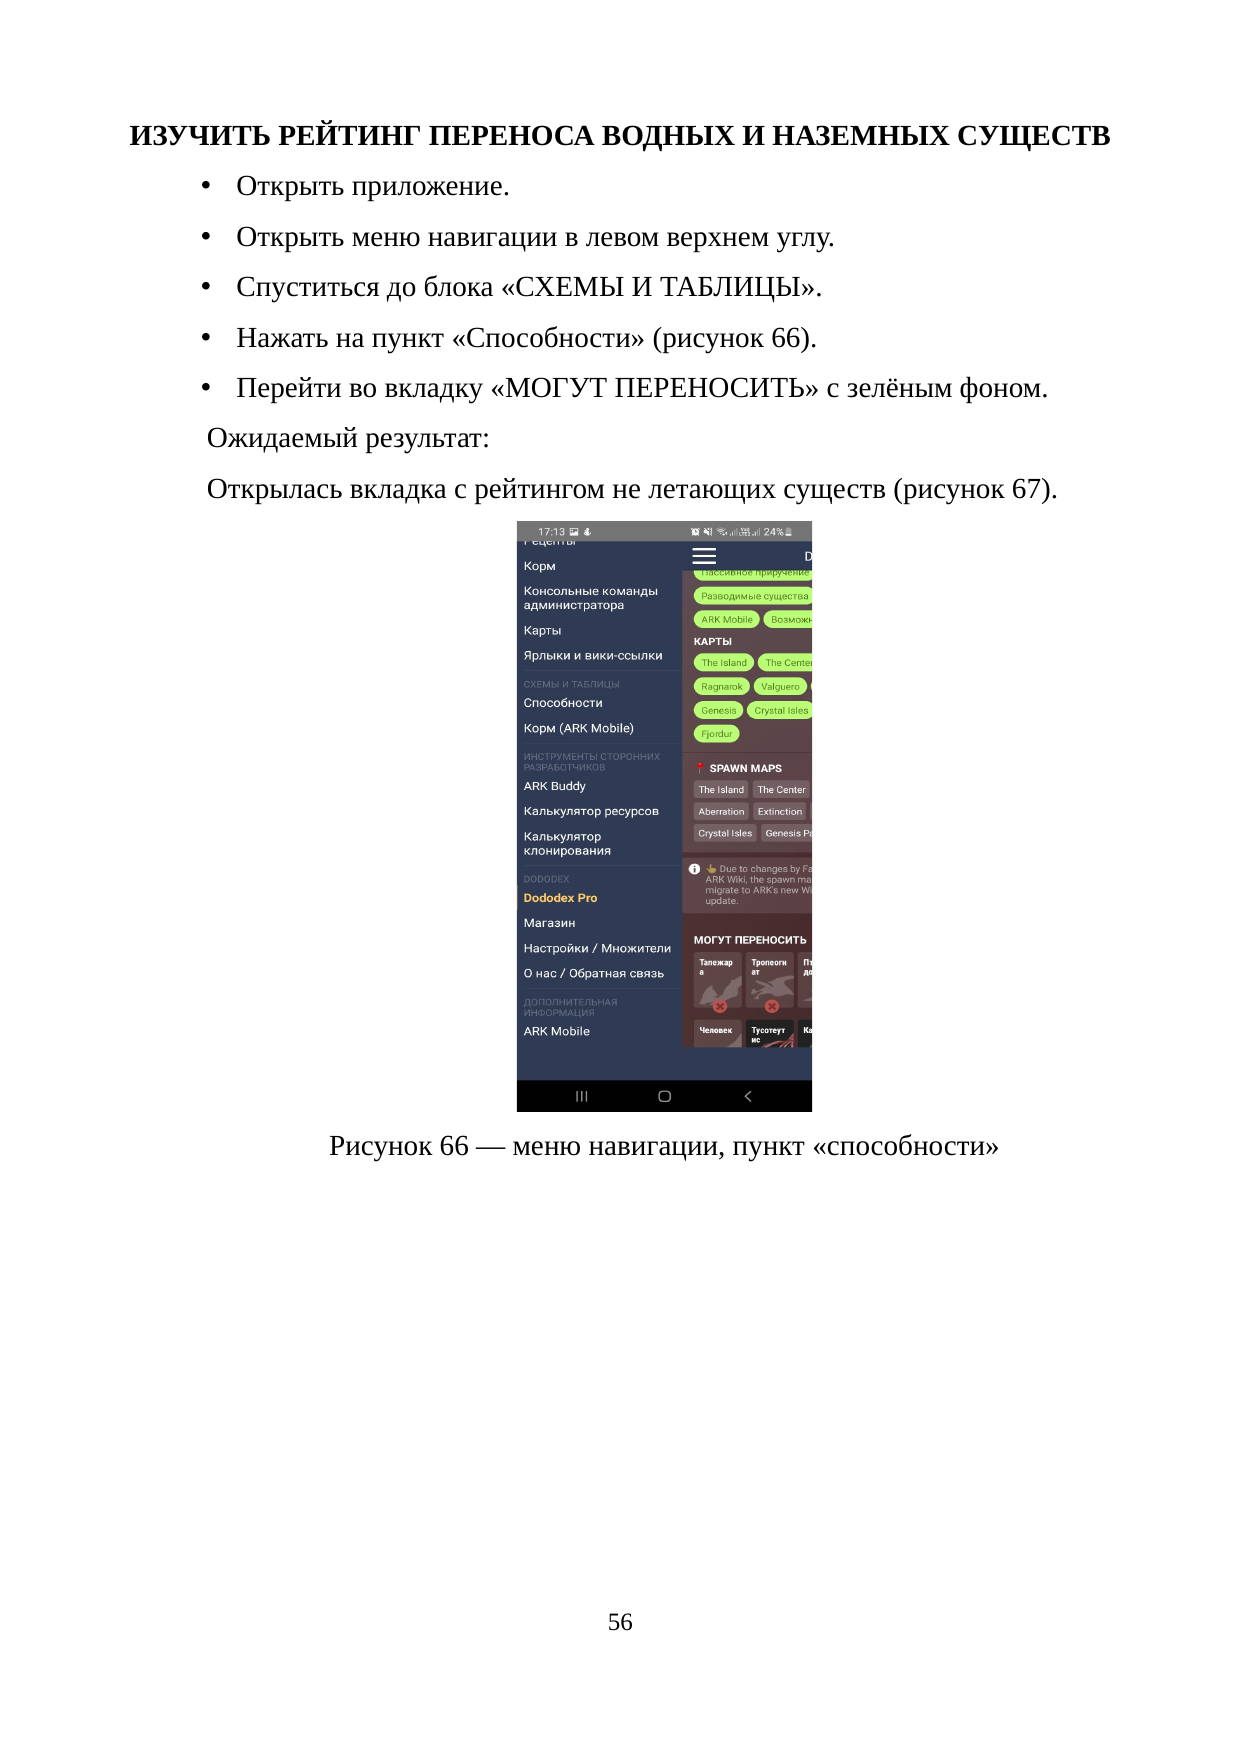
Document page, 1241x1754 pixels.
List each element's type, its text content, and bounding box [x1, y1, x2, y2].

list Открылась вкладка с рейтингом не летающих существ (рисунок 67). [118, 471, 1122, 504]
list Ожидаемый результат: [118, 421, 1122, 454]
list Нажать на пункт «Способности» (рисунок 66). [201, 320, 1122, 353]
list Открыть меню навигации в левом верхнем углу. [201, 219, 1122, 252]
list Перейти во вкладку «МОГУТ ПЕРЕНОСИТЬ» с зелёным фоном. [201, 370, 1122, 404]
picture [516, 521, 813, 1112]
list Спуститься до блока «СХЕМЫ И ТАБЛИЦЫ». [201, 269, 1122, 303]
list ИЗУЧИТЬ РЕЙТИНГ ПЕРЕНОСА ВОДНЫХ И НАЗЕМНЫХ СУЩЕСТВ [118, 118, 1122, 152]
list Открыть приложение. [201, 168, 1122, 202]
list Рисунок 66 — меню навигации, пункт «способности» [118, 1128, 1122, 1162]
